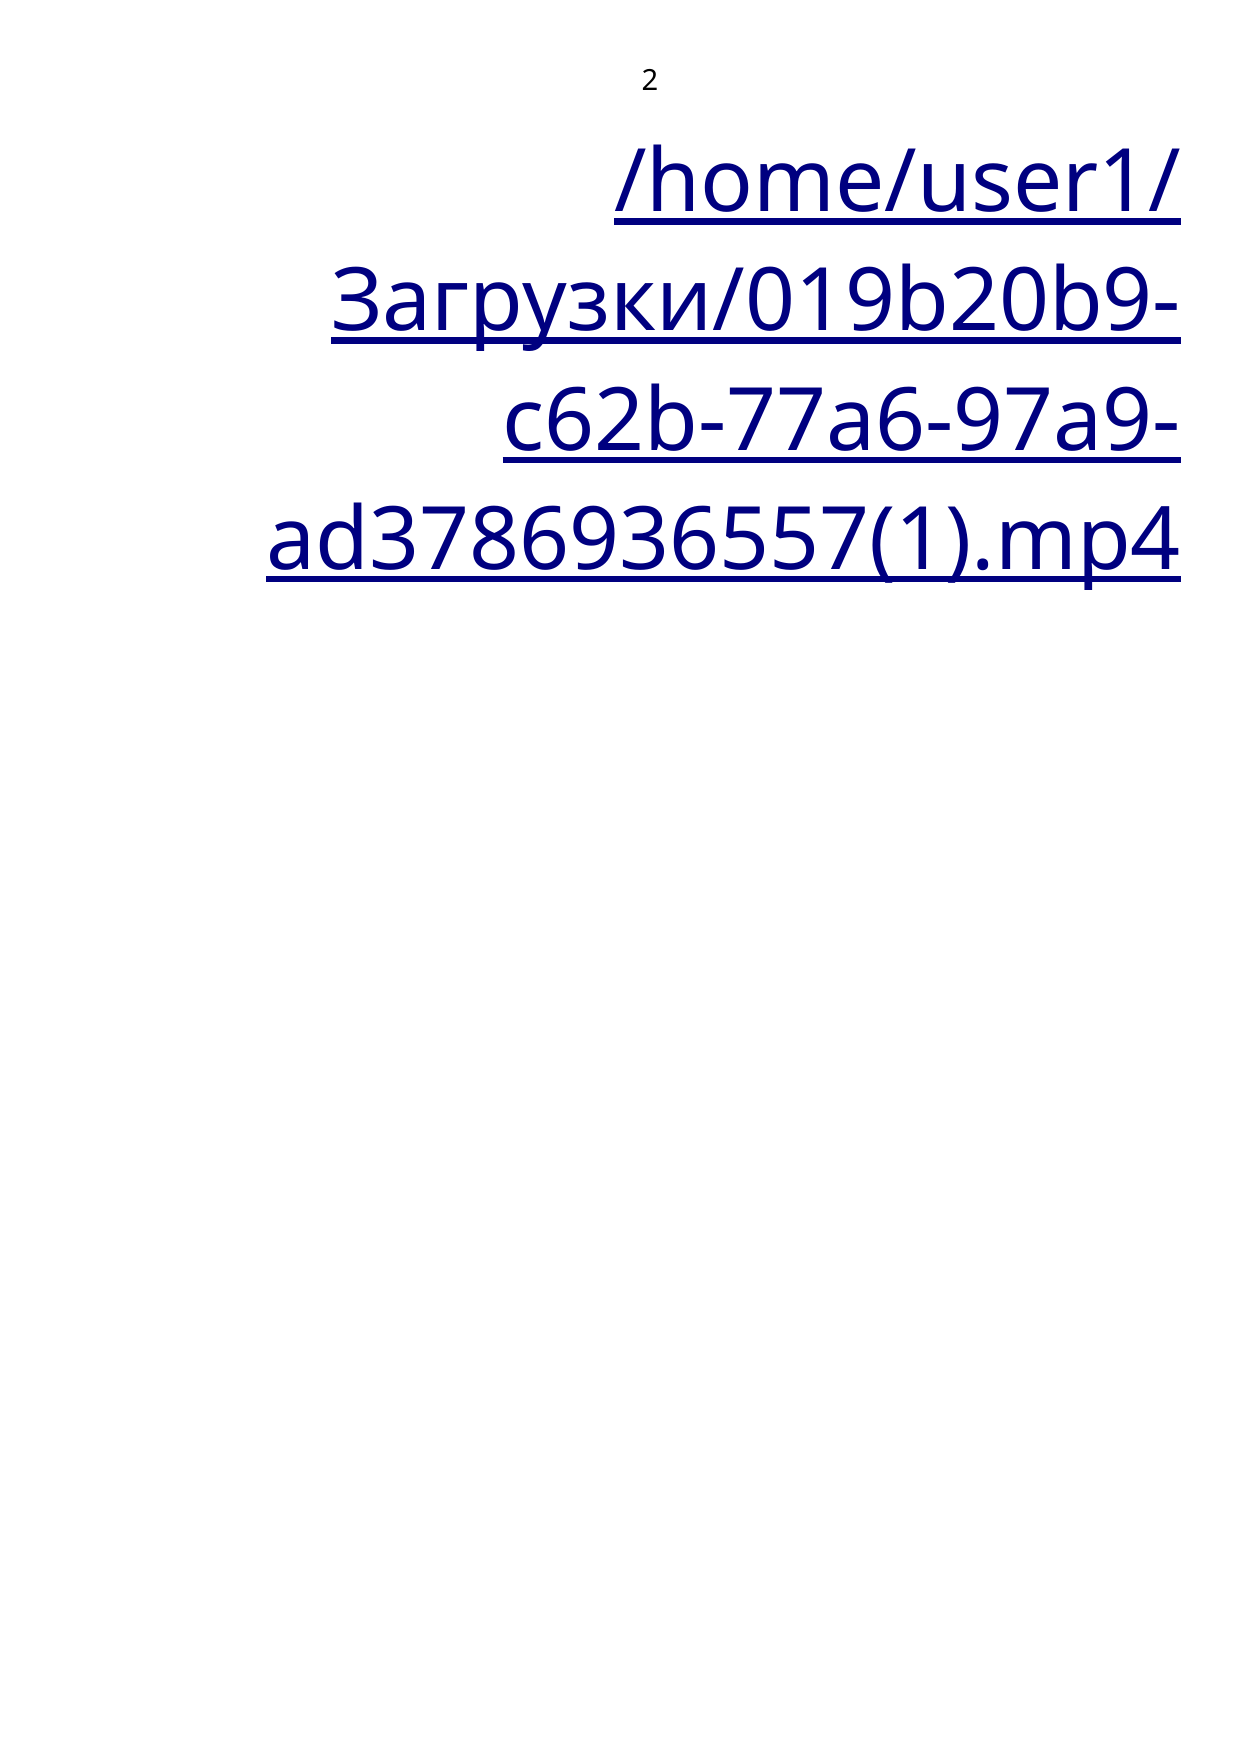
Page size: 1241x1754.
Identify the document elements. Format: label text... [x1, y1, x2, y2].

text /home/user1/Загрузки/019b20b9-c62b-77a6-97a9-ad3786936557(1).mp4 [118, 118, 1181, 595]
